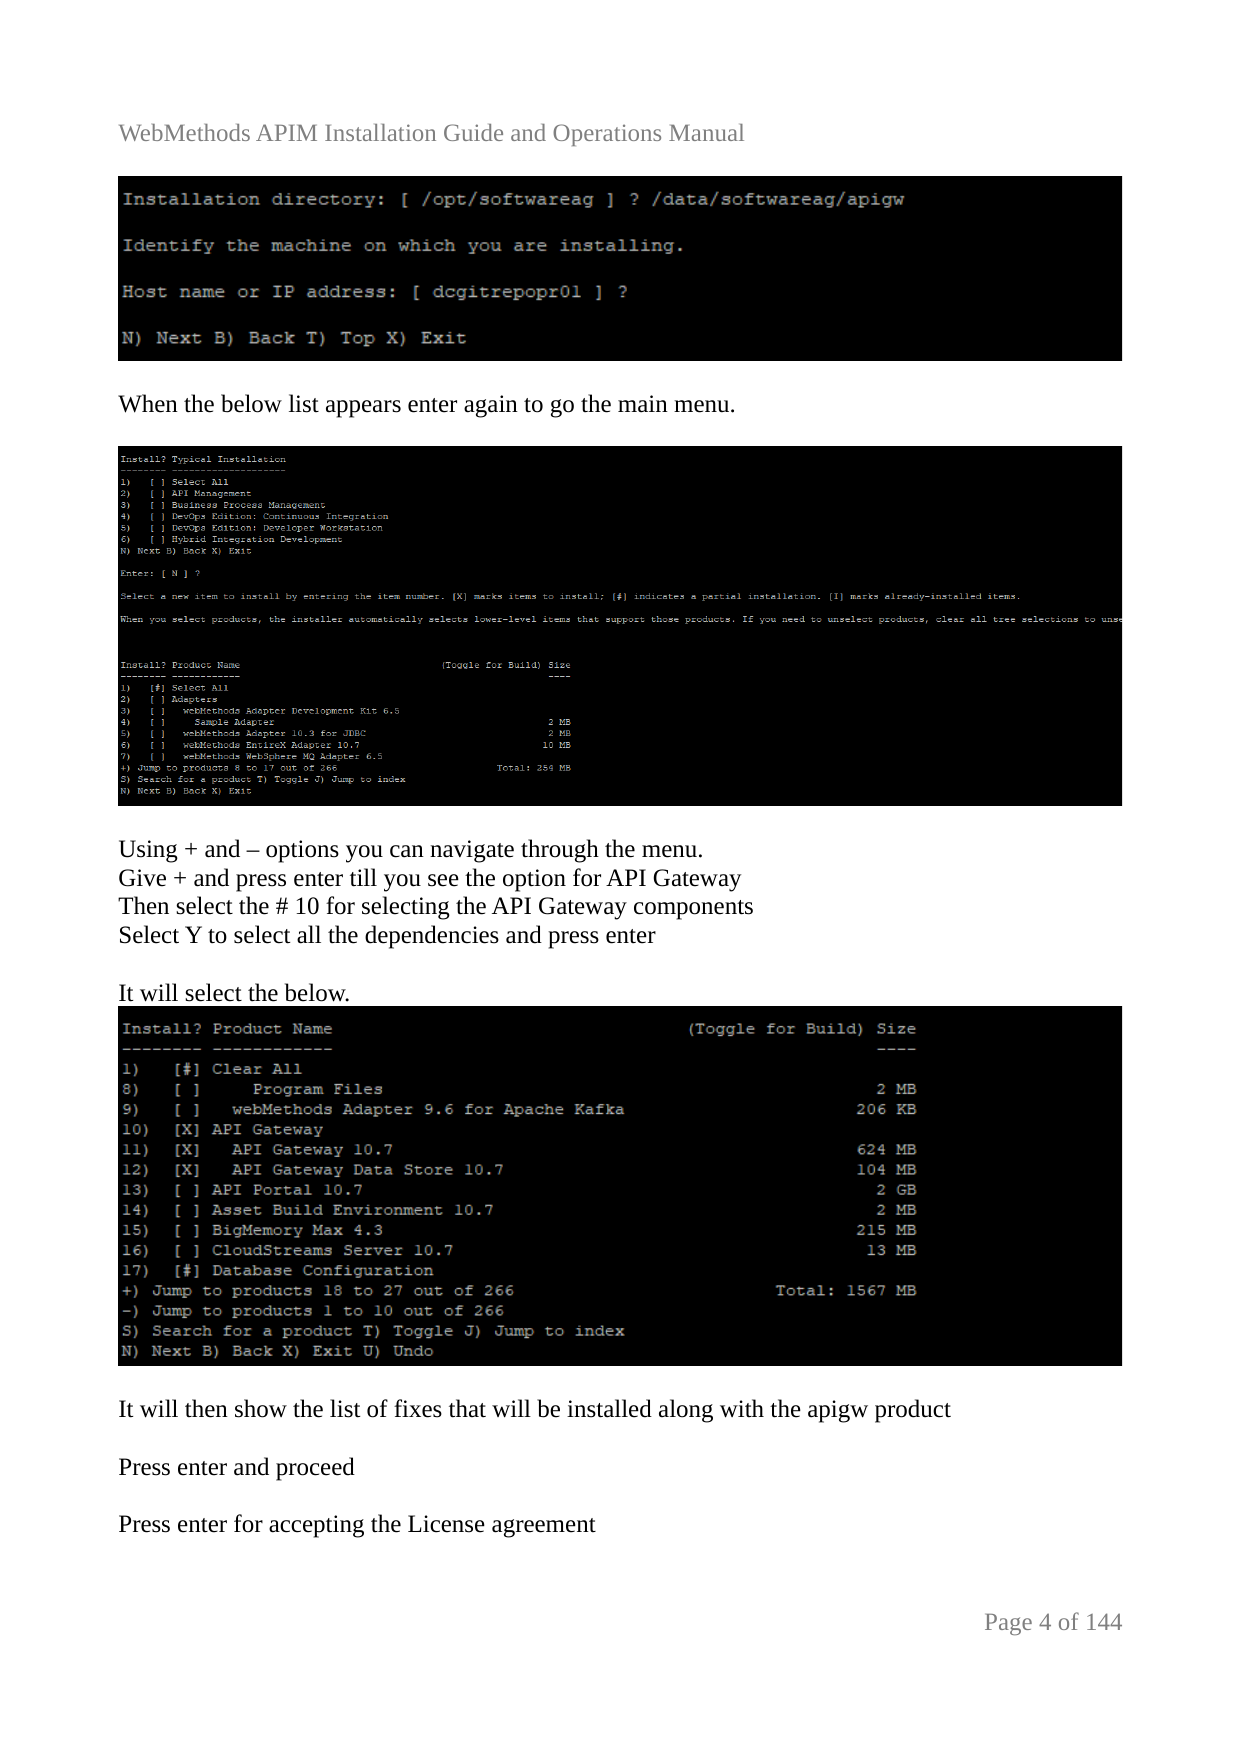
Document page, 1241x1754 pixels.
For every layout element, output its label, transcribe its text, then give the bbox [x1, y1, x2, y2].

picture [118, 446, 1123, 806]
text Press enter and proceed [118, 1452, 1122, 1481]
picture [118, 1006, 1123, 1366]
text Press enter for accepting the License agreement [118, 1509, 1122, 1538]
text It will select the below. [118, 978, 1122, 1006]
picture [118, 176, 1123, 361]
text When the below list appears enter again to go the main menu. [118, 389, 1122, 418]
text Then select the # 10 for selecting the API Gateway components [118, 891, 1122, 920]
text It will then show the list of fixes that will be installed along with the apigw product [118, 1394, 1122, 1423]
text Using + and – options you can navigate through the menu. [118, 834, 1122, 863]
text Select Y to select all the dependencies and press enter [118, 920, 1122, 949]
text Give + and press enter till you see the option for API Gateway [118, 863, 1122, 891]
